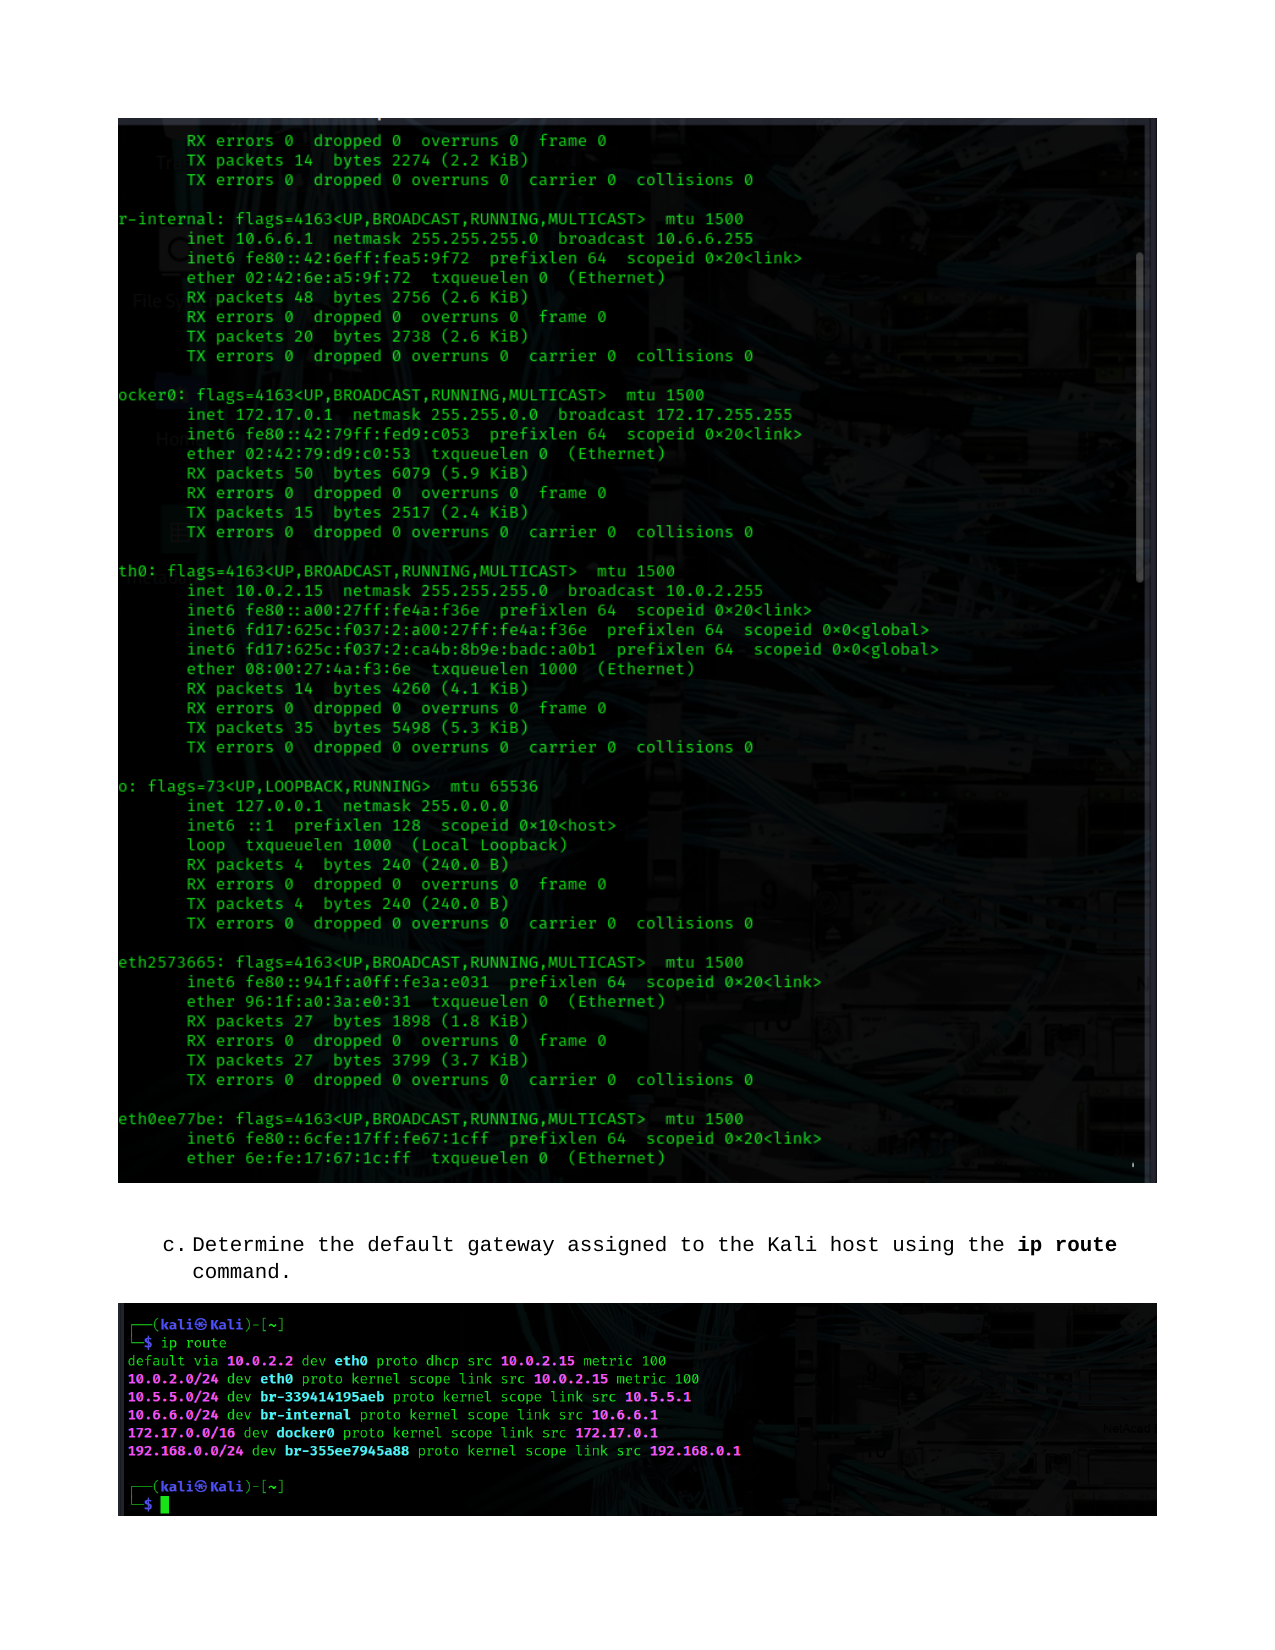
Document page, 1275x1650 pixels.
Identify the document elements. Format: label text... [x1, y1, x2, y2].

picture [118, 1303, 1157, 1516]
picture [118, 118, 1157, 1183]
list Determine the default gateway assigned to the Kali host using the ip route command. [162, 1234, 1157, 1285]
